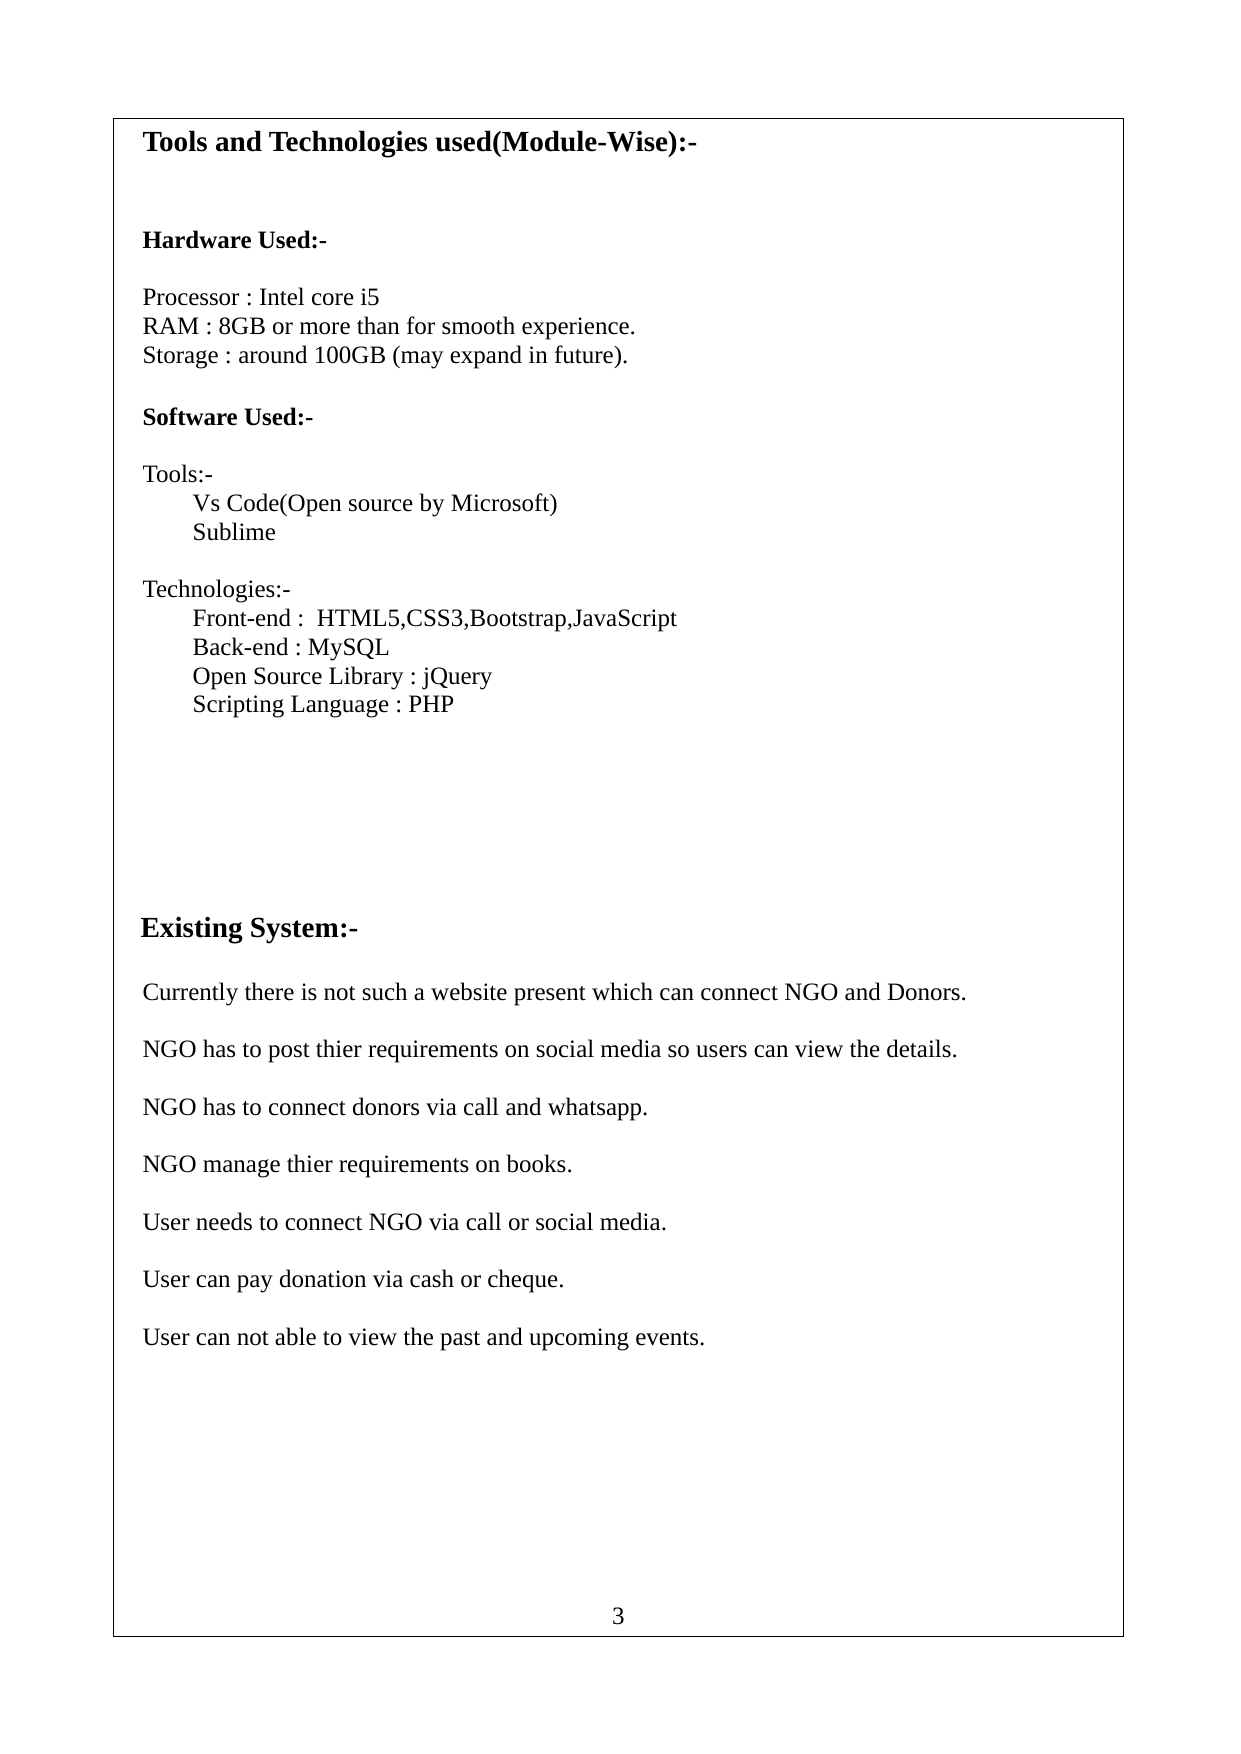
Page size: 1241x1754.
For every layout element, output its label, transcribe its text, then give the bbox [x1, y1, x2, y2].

text Front-end : HTML5,CSS3,Bootstrap,JavaScript [142, 603, 1094, 632]
text Back-end : MySQL [142, 632, 1094, 661]
text Technologies:- [142, 574, 1094, 603]
text NGO has to connect donors via call and whatsapp. [142, 1092, 1094, 1121]
text Sublime [142, 517, 1094, 546]
text Software Used:- [142, 402, 1094, 431]
text Existing System:- [118, 910, 1094, 943]
text Tools:- [142, 459, 1094, 488]
text Storage : around 100GB (may expand in future). [142, 340, 1094, 368]
text Vs Code(Open source by Microsoft) [142, 488, 1094, 517]
text User can pay donation via cash or cheque. [142, 1264, 1094, 1293]
text RAM : 8GB or more than for smooth experience. [142, 311, 1094, 340]
text Tools and Technologies used(Module-Wise):- [142, 124, 1094, 158]
text NGO has to post thier requirements on social media so users can view the details. [142, 1034, 1094, 1063]
text NGO manage thier requirements on books. [142, 1149, 1094, 1178]
text User needs to connect NGO via call or social media. [142, 1207, 1094, 1236]
text Hardware Used:- [142, 225, 1094, 253]
text Scripting Language : PHP [142, 689, 1094, 718]
text Processor : Intel core i5 [142, 282, 1094, 311]
text Currently there is not such a website present which can connect NGO and Donors. [142, 977, 1094, 1006]
text User can not able to view the past and upcoming events. [142, 1322, 1094, 1351]
text Open Source Library : jQuery [142, 661, 1094, 689]
